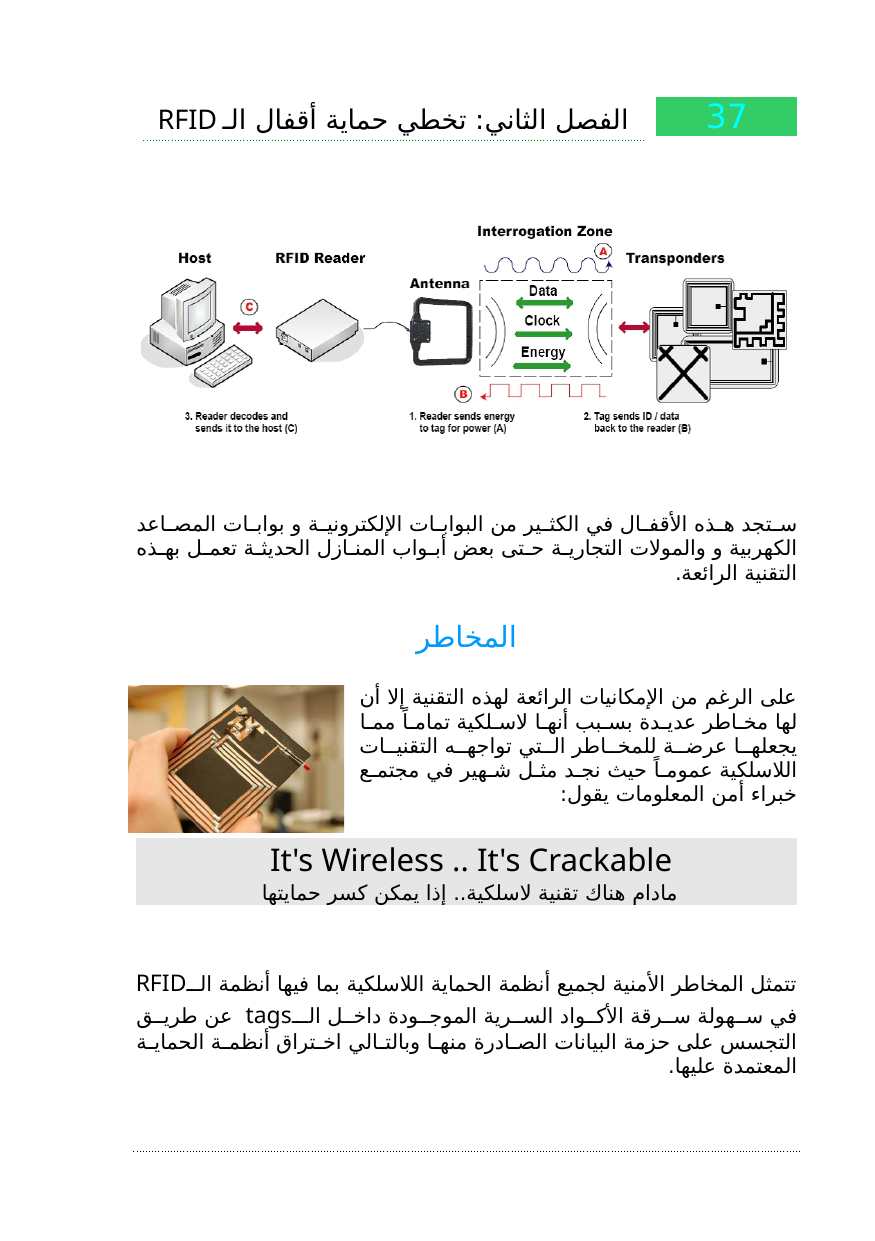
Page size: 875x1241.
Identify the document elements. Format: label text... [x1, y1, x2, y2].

picture [130, 190, 800, 450]
subtitle المخاطر [136, 620, 797, 654]
text ستجد هذه الأقفال في الكثير من البوابات الإلكترونية و بوابات المصاعد الكهربية و والمولات التجارية حتى بعض أبواب المنازل الحديثة تعمل بهذه التقنية الرائعة. [136, 512, 797, 585]
text مادام هناك تقنية لاسلكية.. إذا يمكن كسر حمايتها [136, 881, 797, 905]
text تتمثل المخاطر الأمنية لجميع أنظمة الحماية اللاسلكية بما فيها أنظمة الـRFID في سهولة سرقة الأكواد السرية الموجودة داخل الـtags عن طريق التجسس على حزمة البيانات الصادرة منها وبالتالي اختراق أنظمة الحماية المعتمدة عليها. [136, 967, 797, 1078]
picture [128, 685, 345, 833]
text It's Wireless .. It's Crackable [136, 838, 797, 881]
text على الرغم من الإمكانيات الرائعة لهذه التقنية إلا أن لها مخاطر عديدة بسبب أنها لاسلكية تماماً مما يجعلها عرضة للمخاطر التي تواجهه التقنيات اللاسلكية عموماً حيث نجد مثل شهير في مجتمع خبراء أمن المعلومات يقول: [345, 685, 797, 807]
